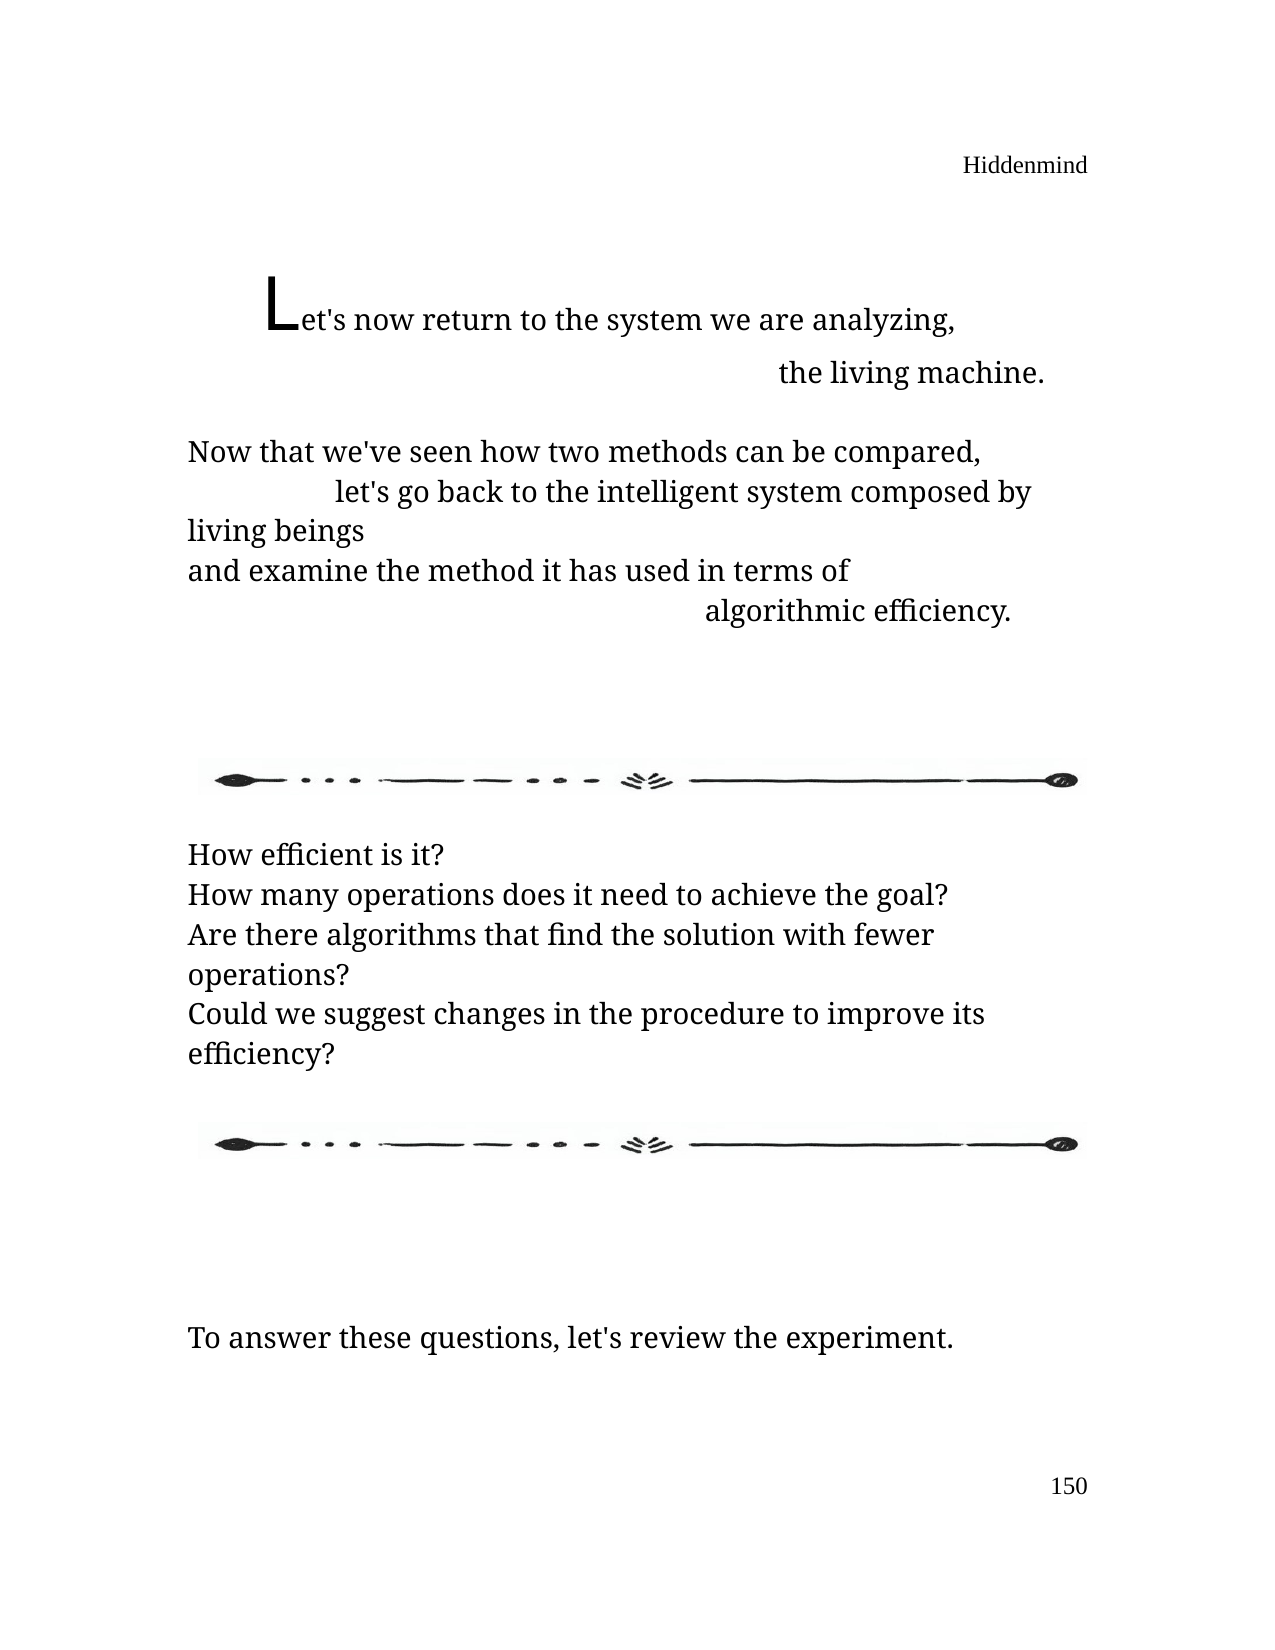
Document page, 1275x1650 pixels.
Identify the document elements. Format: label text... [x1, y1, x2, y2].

text Let's now return to the system we are analyzing, [187, 250, 1087, 352]
text let's go back to the intelligent system composed by living beings [187, 471, 1087, 550]
text To answer these questions, let's review the experiment. [187, 1318, 1087, 1357]
picture [198, 1122, 1088, 1159]
picture [198, 758, 1088, 795]
text How efficient is it? [187, 835, 1087, 874]
text Now that we've seen how two methods can be compared, [187, 431, 1087, 471]
text Are there algorithms that find the solution with fewer operations? [187, 914, 1087, 993]
text and examine the method it has used in terms of [187, 550, 1087, 590]
text Could we suggest changes in the procedure to improve its efficiency? [187, 993, 1087, 1073]
text the living machine. [187, 352, 1087, 392]
text How many operations does it need to achieve the goal? [187, 874, 1087, 914]
text algorithmic efficiency. [187, 590, 1087, 630]
